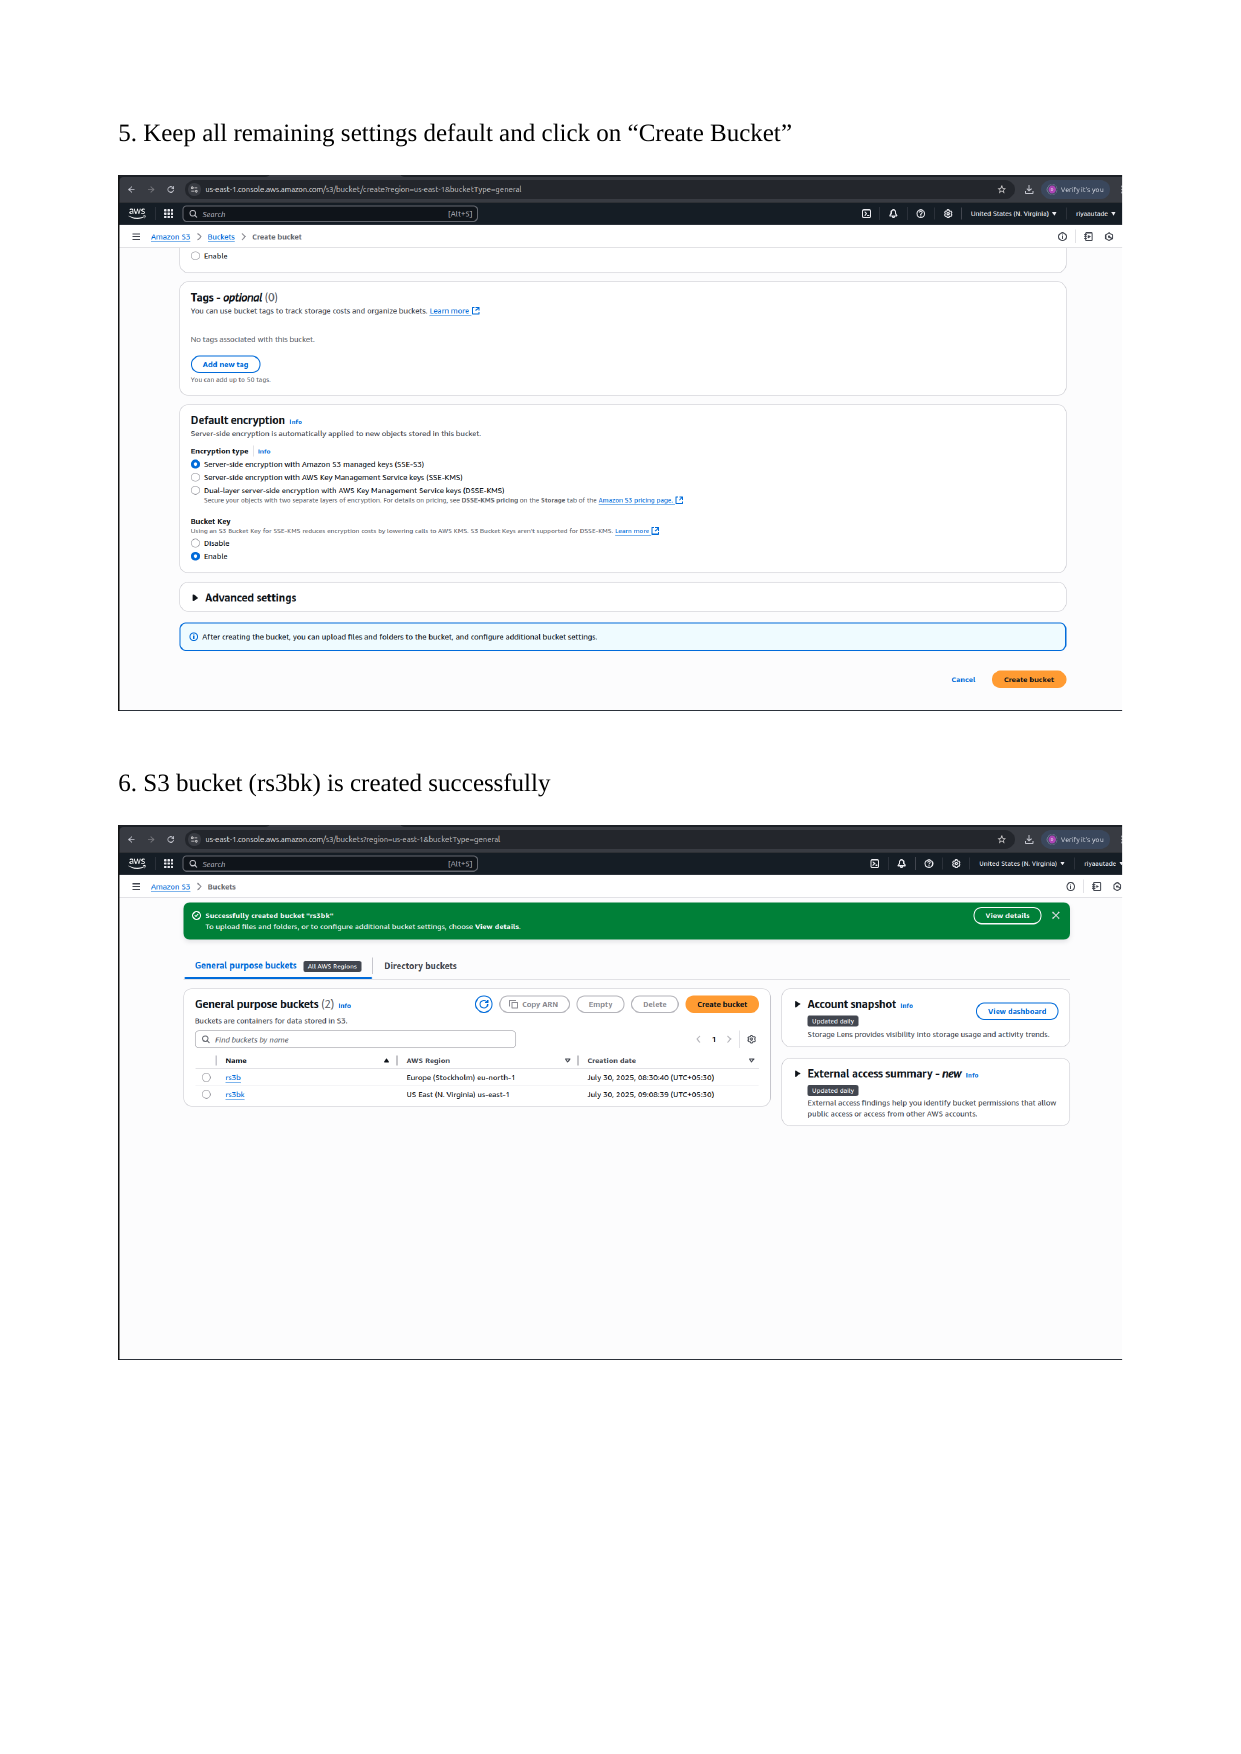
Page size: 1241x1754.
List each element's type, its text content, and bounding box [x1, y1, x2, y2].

text 5. Keep all remaining settings default and click on “Create Bucket” [118, 118, 1122, 147]
text 6. S3 bucket (rs3bk) is created successfully [118, 711, 1122, 797]
picture [118, 825, 1123, 1360]
picture [118, 175, 1123, 711]
